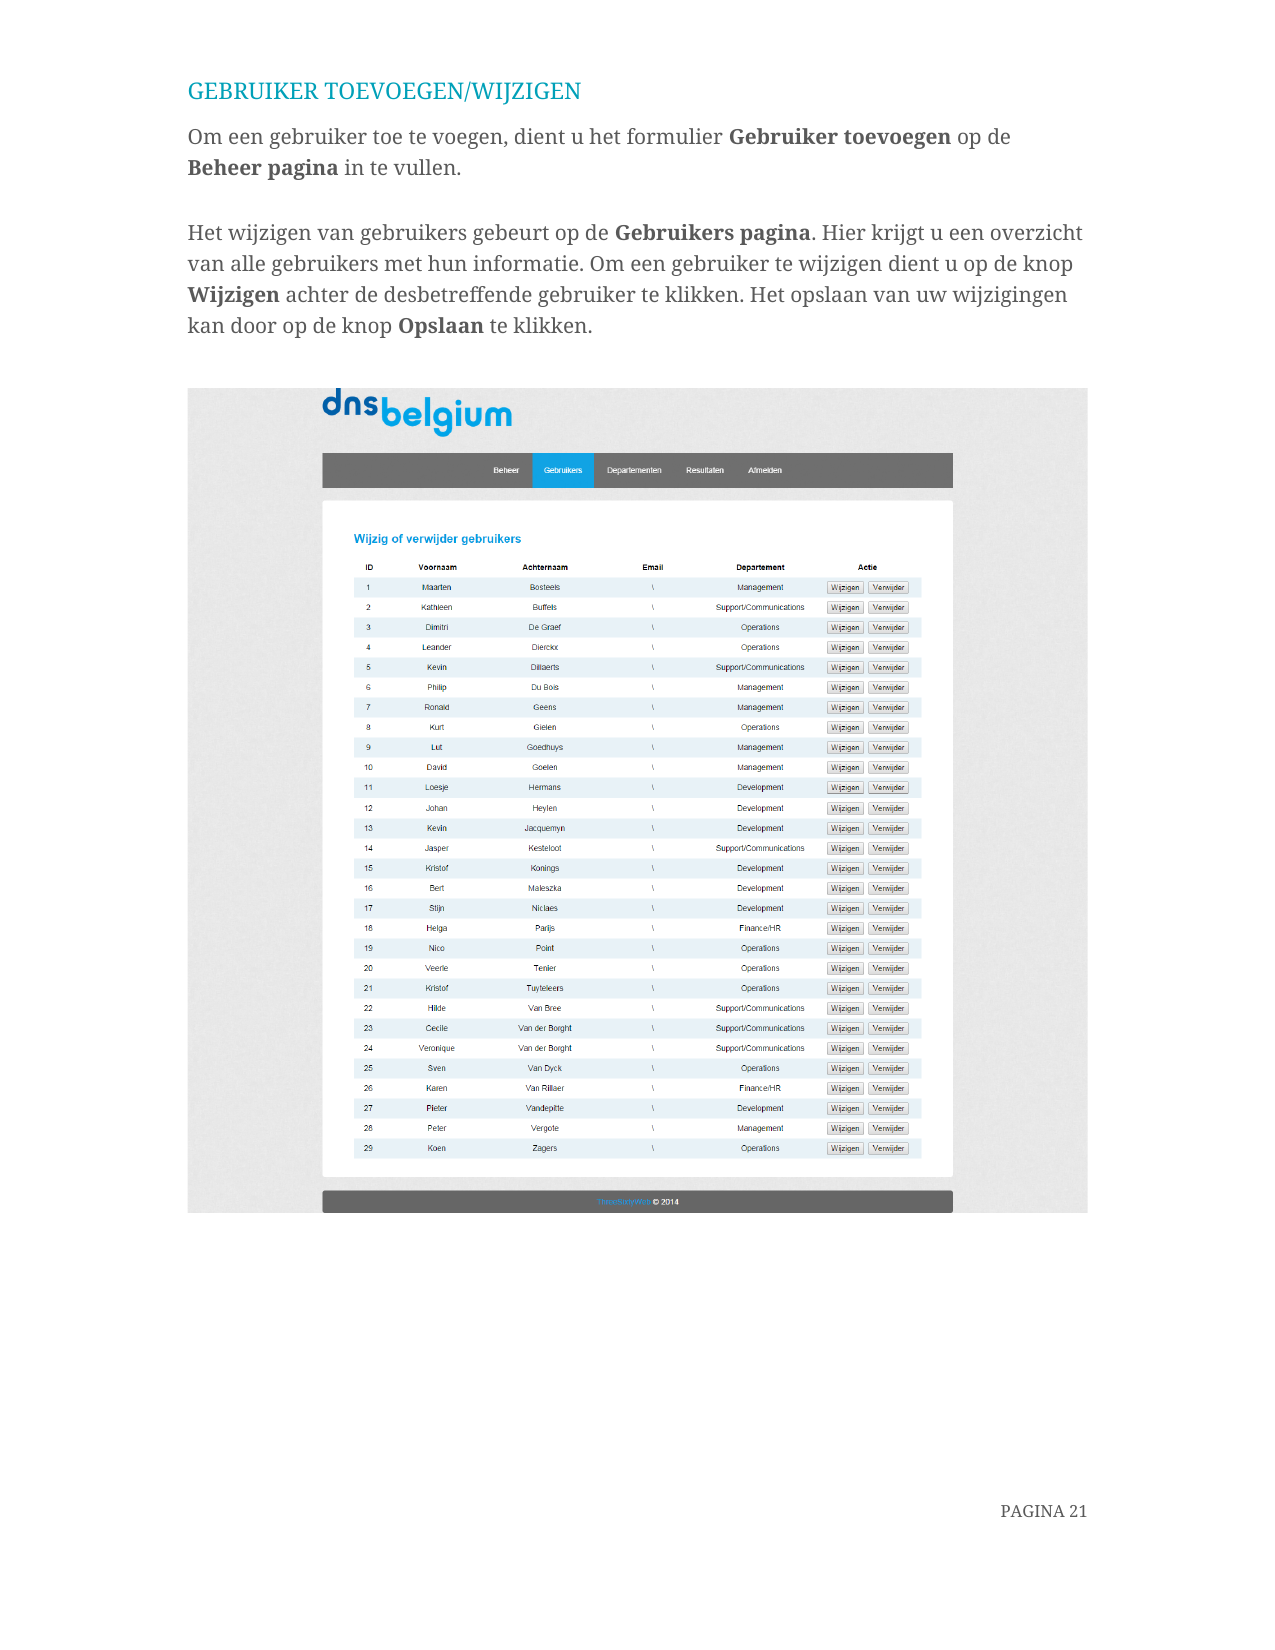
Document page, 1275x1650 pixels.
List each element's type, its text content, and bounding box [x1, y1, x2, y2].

text Om een gebruiker toe te voegen, dient u het formulier Gebruiker toevoegen op de Beheer pagina in te vullen. [187, 122, 1087, 182]
text Het wijzigen van gebruikers gebeurt op de Gebruikers pagina. Hier krijgt u een overzicht van alle gebruikers met hun informatie. Om een gebruiker te wijzigen dient u op de knop Wijzigen achter de desbetreffende gebruiker te klikken. Het opslaan van uw wijzigingen kan door op de knop Opslaan te klikken. [187, 218, 1087, 340]
subtitle Gebruiker toevoegen/Wijzigen [187, 75, 1087, 106]
